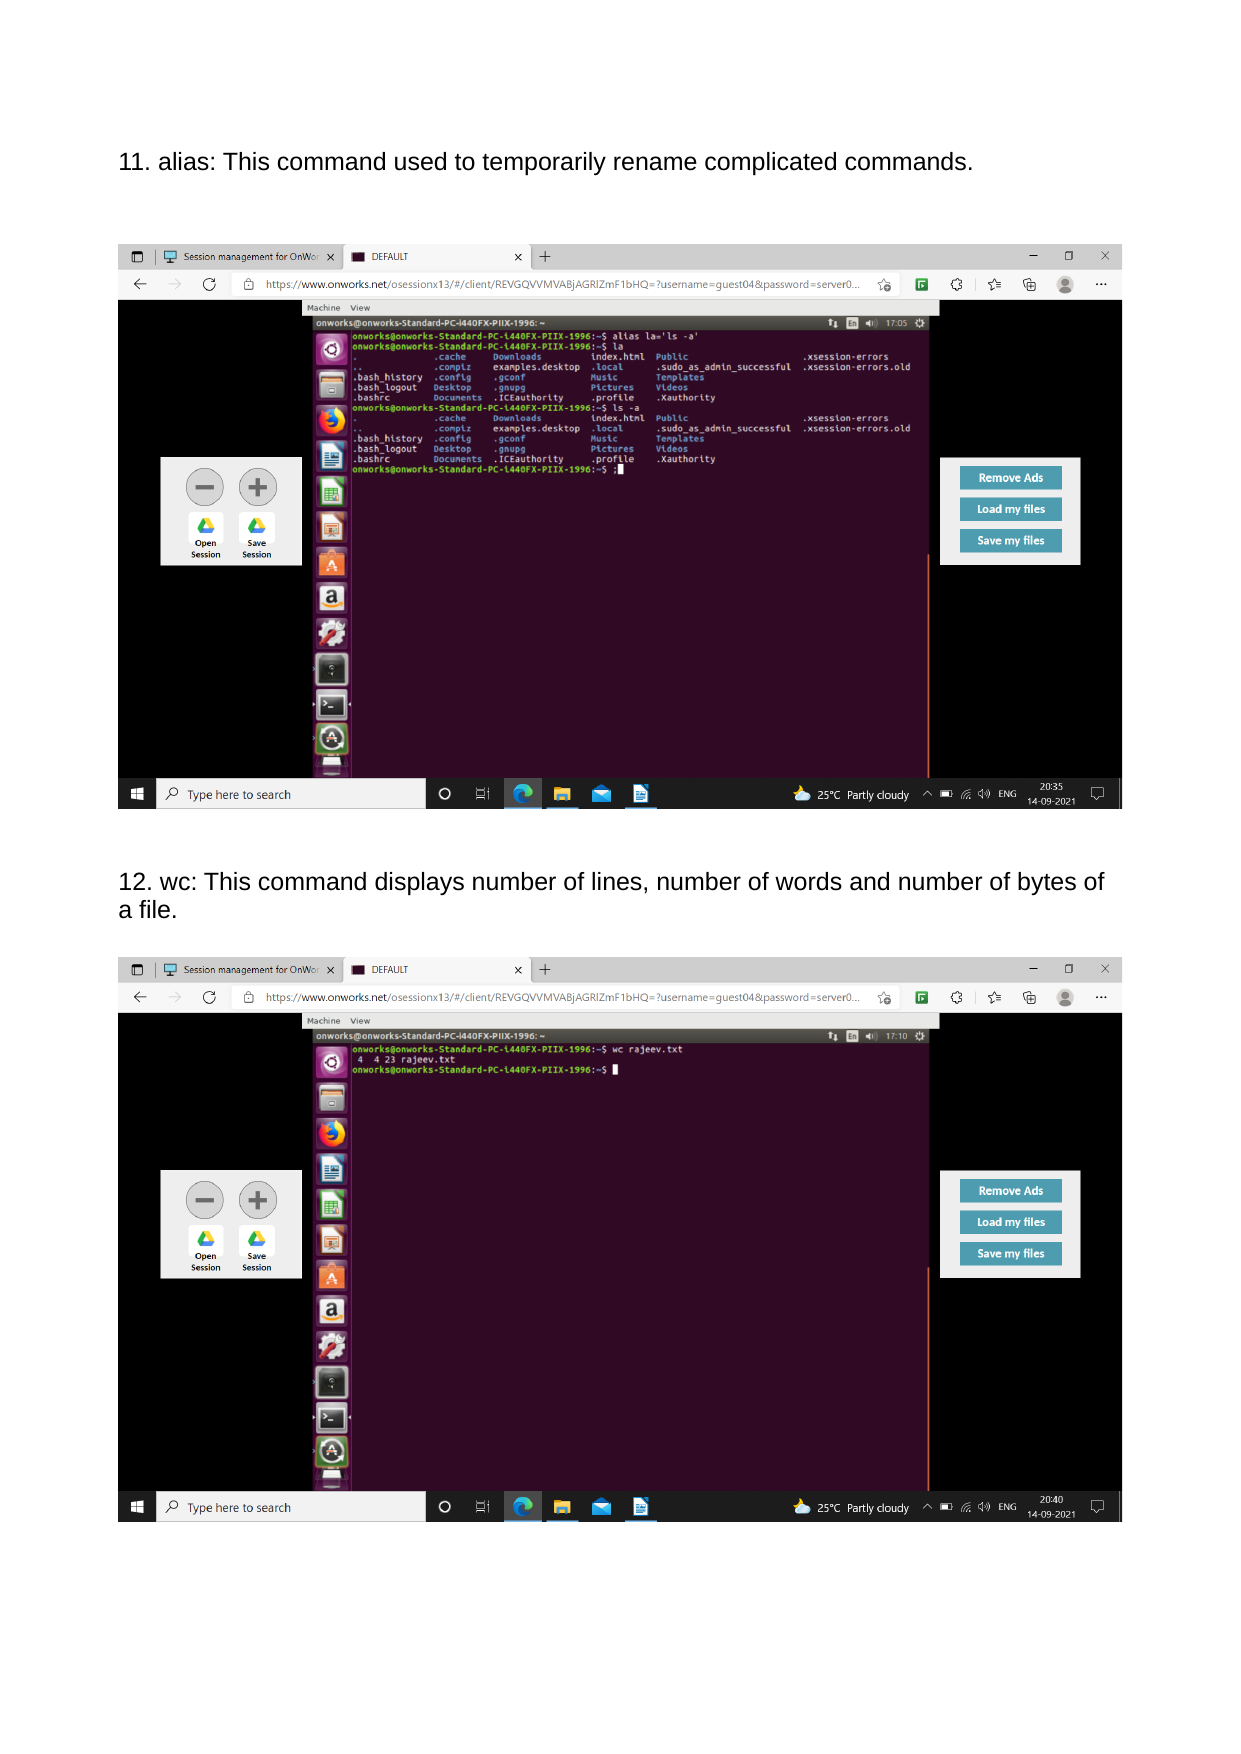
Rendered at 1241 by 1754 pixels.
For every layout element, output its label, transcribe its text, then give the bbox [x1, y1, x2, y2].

text 11. alias: This command used to temporarily rename complicated commands. [118, 147, 1122, 176]
picture [118, 957, 1123, 1522]
text 12. wc: This command displays number of lines, number of words and number of bytes of a file. [118, 867, 1122, 924]
picture [118, 244, 1123, 809]
